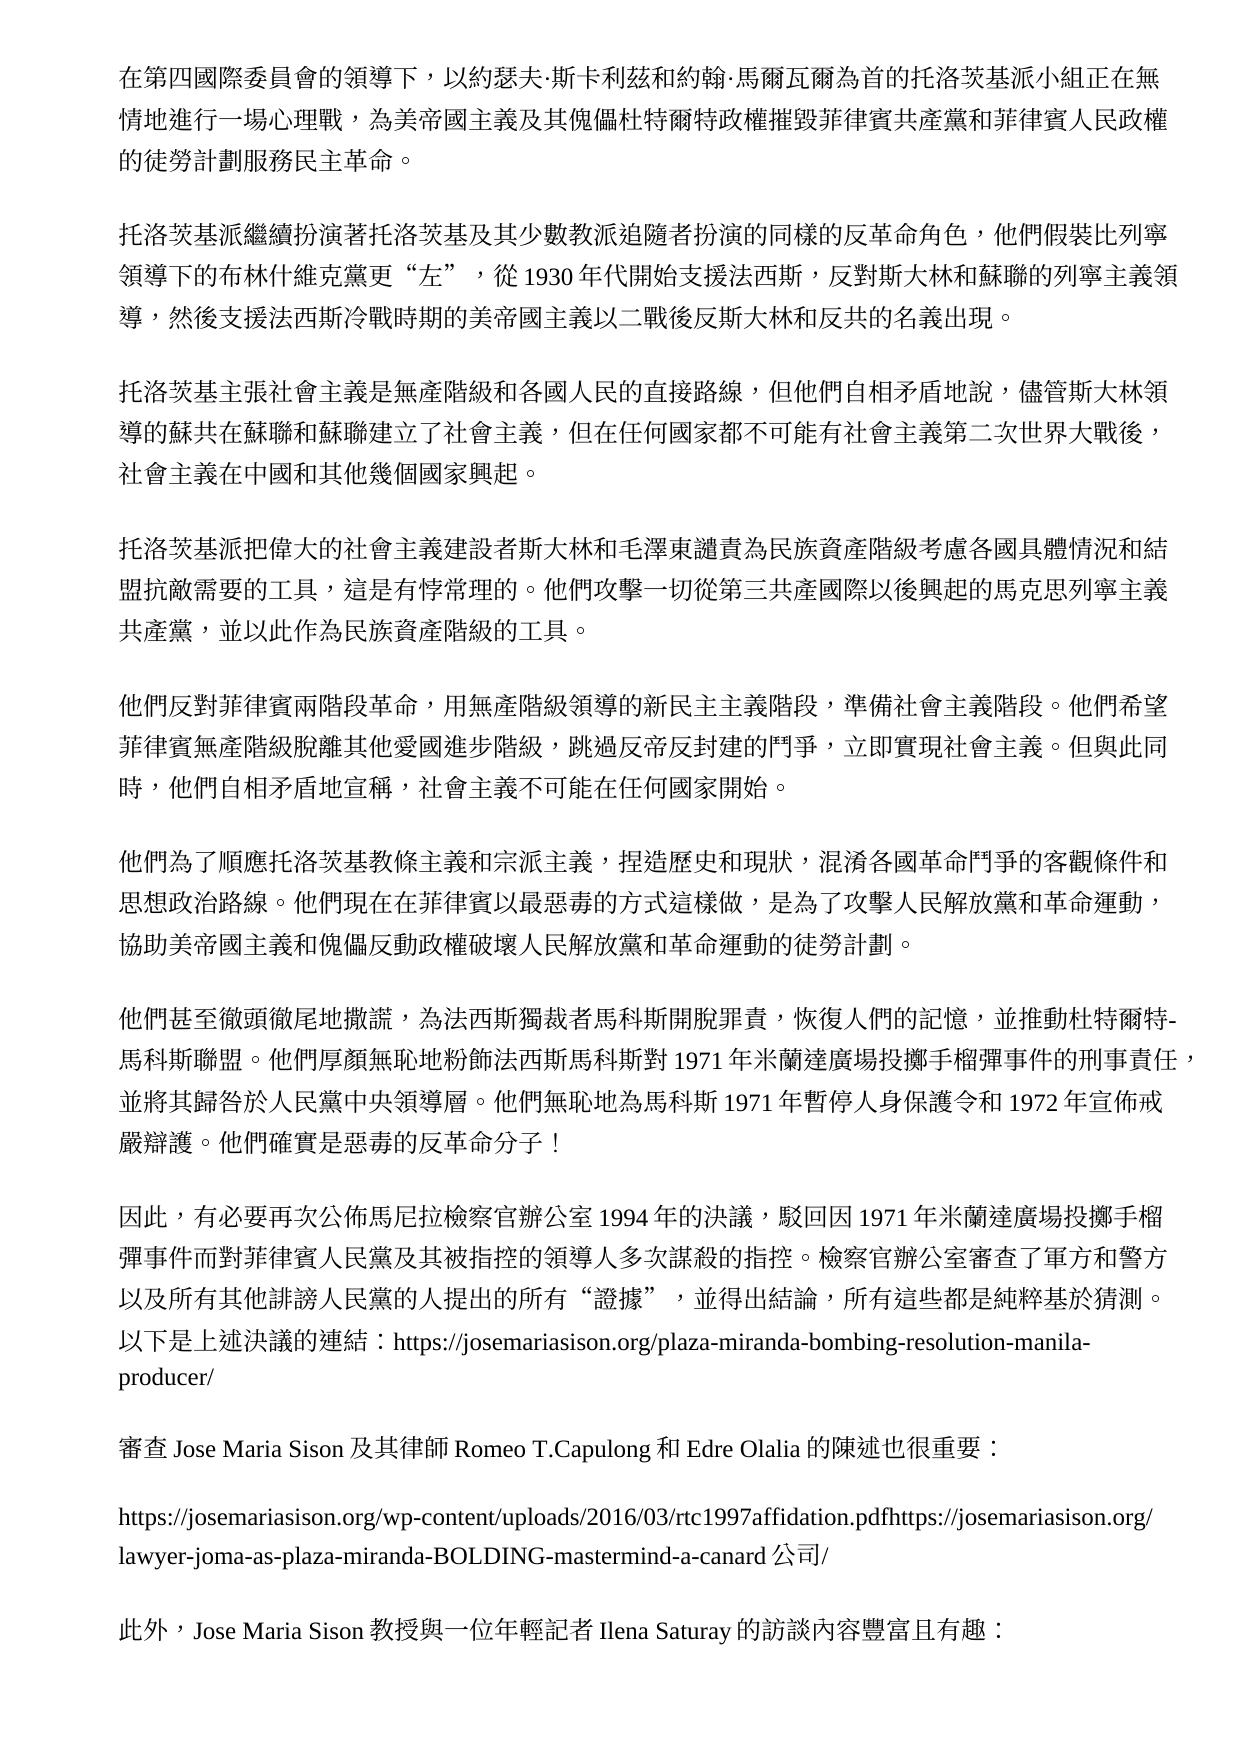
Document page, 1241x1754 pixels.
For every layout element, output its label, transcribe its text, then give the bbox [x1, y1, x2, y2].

text https://www.redspark.nu/wp-content/uploads/2021/03/6ea9d58c-0b6a-46a0-ac02-250de6ca01e5-800x445.jpg 2021-03-03T17:30:11+00:00 艾倫華沙 [‘菲律賓共產黨’、‘菲律賓人民黨’、‘菲律賓人民黨全國民主陣線’、‘菲律賓人民黨全國民主陣線’、‘美國杜特爾特政權’、‘第四國際委員會’、‘菲律賓民族民主陣線’、‘菲律賓人民黨’、‘托洛茨基’、‘美國杜特爾特政權’] [“人民戰爭”，“菲律賓”，“理論”] https://www.redspark.nu/en/peoples-war/ndfp-trotskyites-serve-futile-scheme-of-the-us-and-duterte-regimy.網址/ 作者：Camila Ortigas 2021年3月3日 在第四國際委員會的領導下，以約瑟夫·斯卡利茲和約翰·馬爾瓦爾為首的托洛茨基派小組正在無情地進行一場心理戰，為美帝國主義及其傀儡杜特爾特政權摧毀菲律賓共產黨和菲律賓人民政權的徒勞計劃服務民主革命。 托洛茨基派繼續扮演著托洛茨基及其少數教派追隨者扮演的同樣的反革命角色，他們假裝比列寧領導下的布林什維克黨更“左”，從1930年代開始支援法西斯，反對斯大林和蘇聯的列寧主義領導，然後支援法西斯冷戰時期的美帝國主義以二戰後反斯大林和反共的名義出現。 托洛茨基主張社會主義是無產階級和各國人民的直接路線，但他們自相矛盾地說，儘管斯大林領導的蘇共在蘇聯和蘇聯建立了社會主義，但在任何國家都不可能有社會主義第二次世界大戰後，社會主義在中國和其他幾個國家興起。 托洛茨基派把偉大的社會主義建設者斯大林和毛澤東譴責為民族資產階級考慮各國具體情況和結盟抗敵需要的工具，這是有悖常理的。他們攻擊一切從第三共產國際以後興起的馬克思列寧主義共產黨，並以此作為民族資產階級的工具。 他們反對菲律賓兩階段革命，用無產階級領導的新民主主義階段，準備社會主義階段。他們希望菲律賓無產階級脫離其他愛國進步階級，跳過反帝反封建的鬥爭，立即實現社會主義。但與此同時，他們自相矛盾地宣稱，社會主義不可能在任何國家開始。 他們為了順應托洛茨基教條主義和宗派主義，捏造歷史和現狀，混淆各國革命鬥爭的客觀條件和思想政治路線。他們現在在菲律賓以最惡毒的方式這樣做，是為了攻擊人民解放黨和革命運動，協助美帝國主義和傀儡反動政權破壞人民解放黨和革命運動的徒勞計劃。 他們甚至徹頭徹尾地撒謊，為法西斯獨裁者馬科斯開脫罪責，恢復人們的記憶，並推動杜特爾特-馬科斯聯盟。他們厚顏無恥地粉飾法西斯馬科斯對1971年米蘭達廣場投擲手榴彈事件的刑事責任，並將其歸咎於人民黨中央領導層。他們無恥地為馬科斯1971年暫停人身保護令和1972年宣佈戒嚴辯護。他們確實是惡毒的反革命分子！ 因此，有必要再次公佈馬尼拉檢察官辦公室1994年的決議，駁回因1971年米蘭達廣場投擲手榴彈事件而對菲律賓人民黨及其被指控的領導人多次謀殺的指控。檢察官辦公室審查了軍方和警方以及所有其他誹謗人民黨的人提出的所有“證據”，並得出結論，所有這些都是純粹基於猜測。以下是上述決議的連結：https://josemariasison.org/plaza-miranda-bombing-resolution-manila-producer/ 審查Jose Maria Sison及其律師Romeo T.Capulong和Edre Olalia的陳述也很重要： https://josemariasison.org/wp-content/uploads/2016/03/rtc1997affidation.pdfhttps://josemariasison.org/lawyer-joma-as-plaza-miranda-BOLDING-mastermind-a-canard公司/ 此外，Jose Maria Sison教授與一位年輕記者Ilena Saturay的訪談內容豐富且有趣： https://josemariasison.org/joma-sison-interview-on-mustion-law-and-the-plaza-miranda-bounding/ 來源 [118, 59, 1181, 1679]
